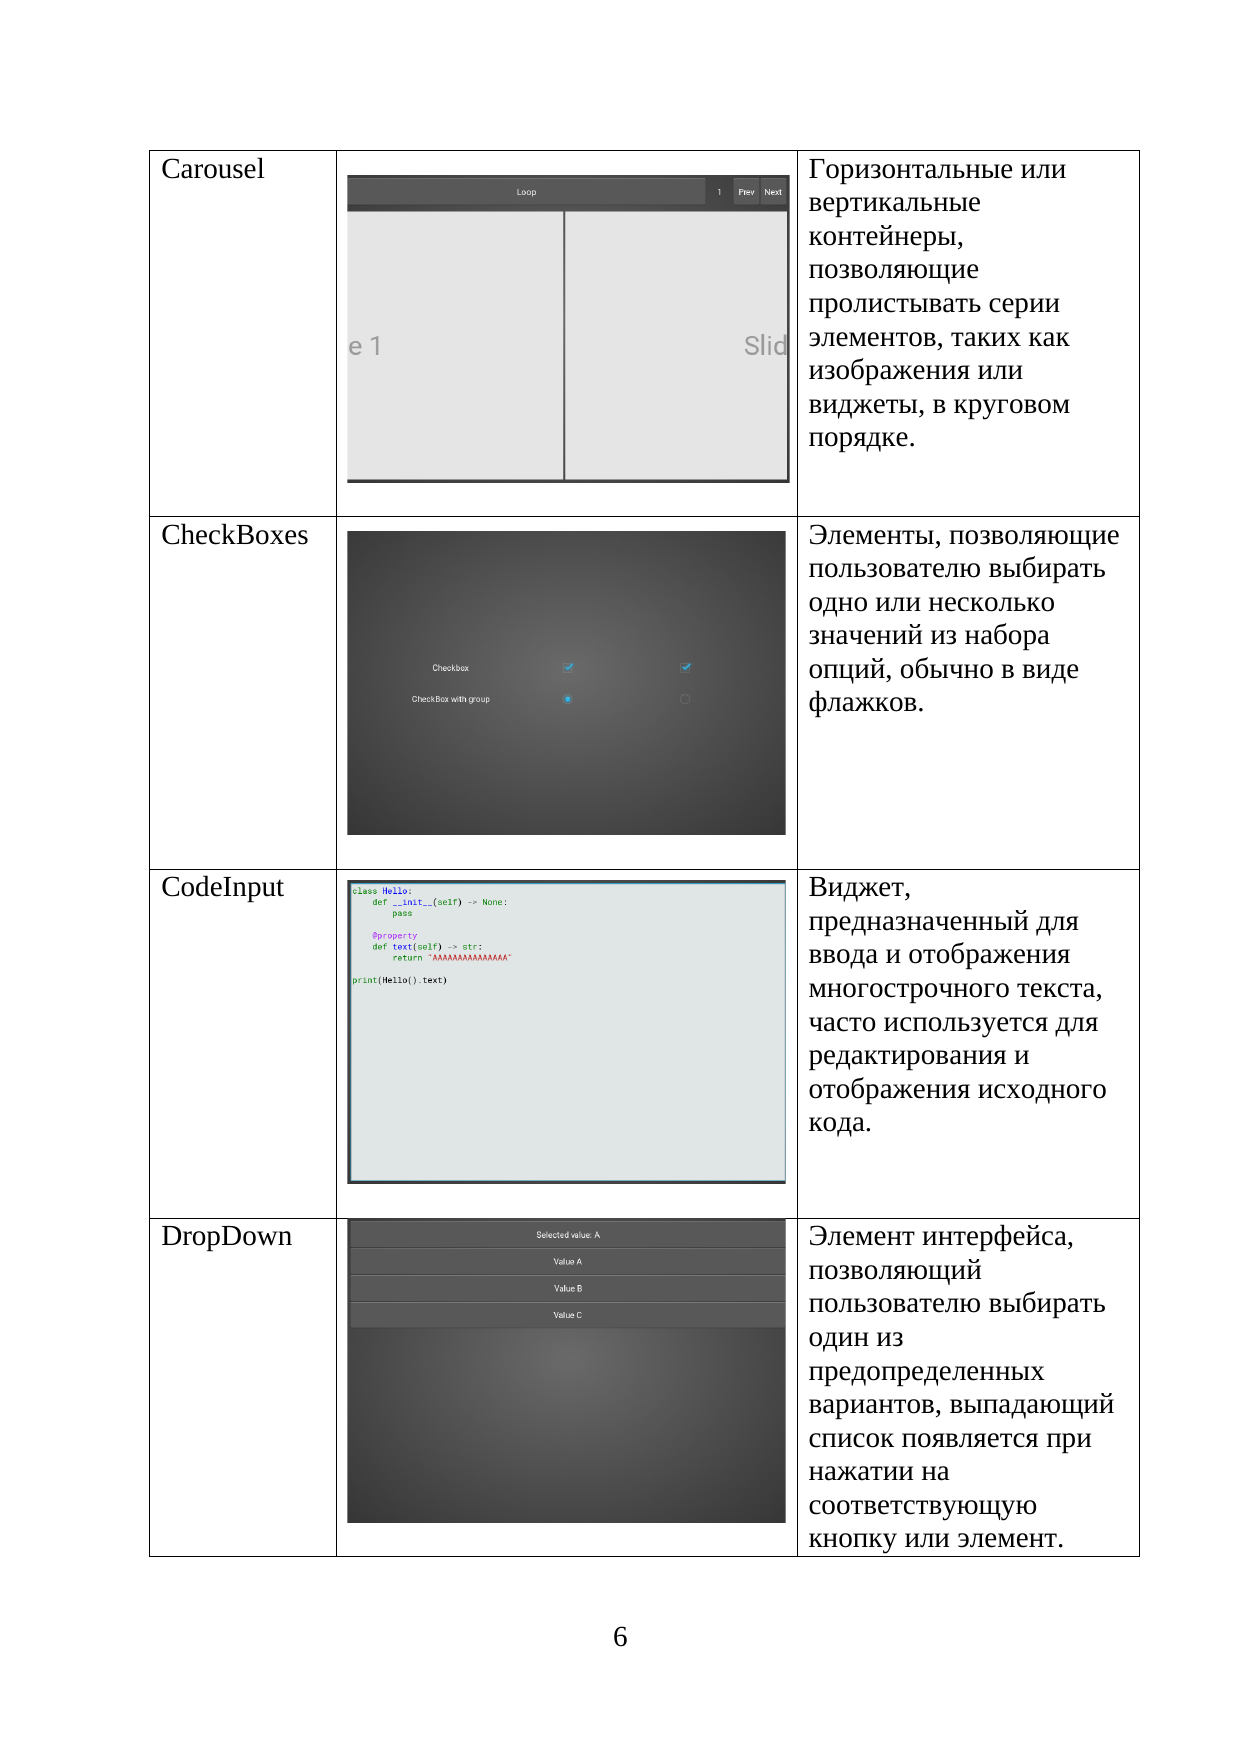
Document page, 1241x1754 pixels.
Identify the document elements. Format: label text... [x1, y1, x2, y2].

table_cell Элементы, позволяющие пользователю выбирать одно или несколько значений из набора опций, обычно в виде флажков. [798, 517, 1139, 868]
table_cell Элемент интерфейса, позволяющий пользователю выбирать один из предопределенных вариантов, выпадающий список появляется при нажатии на соответствующую кнопку или элемент. [798, 1219, 1139, 1556]
table_cell Горизонтальные или вертикальные контейнеры, позволяющие пролистывать серии элементов, таких как изображения или виджеты, в круговом порядке. [798, 151, 1139, 516]
table_cell [337, 151, 797, 516]
picture [347, 1218, 786, 1523]
table_cell CheckBoxes [150, 517, 336, 868]
table_cell [337, 870, 797, 1217]
table_cell [337, 517, 797, 868]
picture [347, 531, 786, 835]
table_cell Carousel [150, 151, 336, 516]
picture [347, 175, 790, 483]
picture [347, 880, 786, 1184]
table_cell Виджет, предназначенный для ввода и отображения многострочного текста, часто используется для редактирования и отображения исходного кода. [798, 870, 1139, 1217]
table_cell [337, 1219, 797, 1556]
table_cell CodeInput [150, 870, 336, 1217]
table_cell DropDown [150, 1219, 336, 1556]
